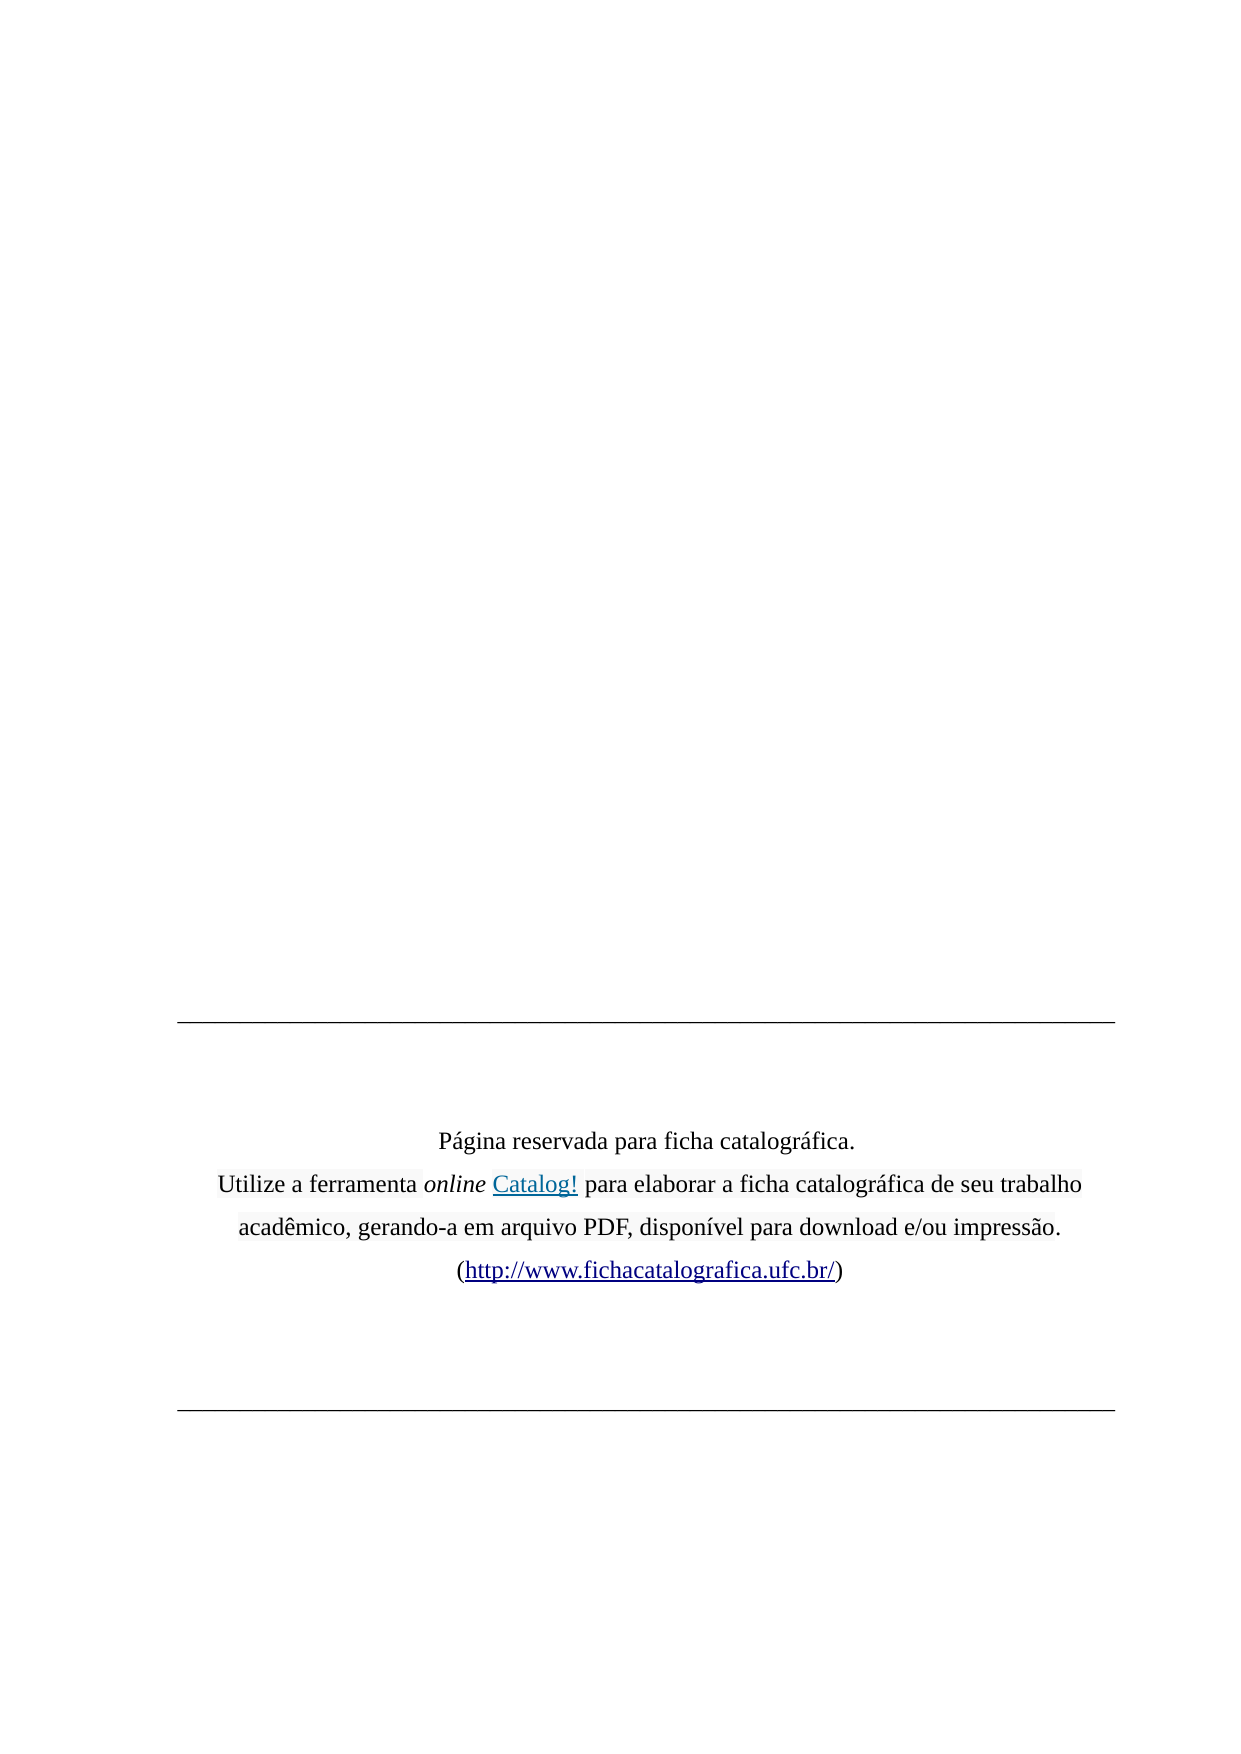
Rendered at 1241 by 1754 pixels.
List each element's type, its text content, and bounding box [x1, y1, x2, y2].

text ___________________________________________________________________________ [177, 1385, 1122, 1413]
text Utilize a ferramenta online Catalog! para elaborar a ficha catalográfica de seu trabalho acadêmico, gerando-a em arquivo PDF, disponível para download e/ou impressão. (http://www.fichacatalografica.ufc.br/) [177, 1169, 1122, 1284]
text ___________________________________________________________________________ [177, 997, 1122, 1025]
text Página reservada para ficha catalográfica. [177, 1126, 1122, 1155]
